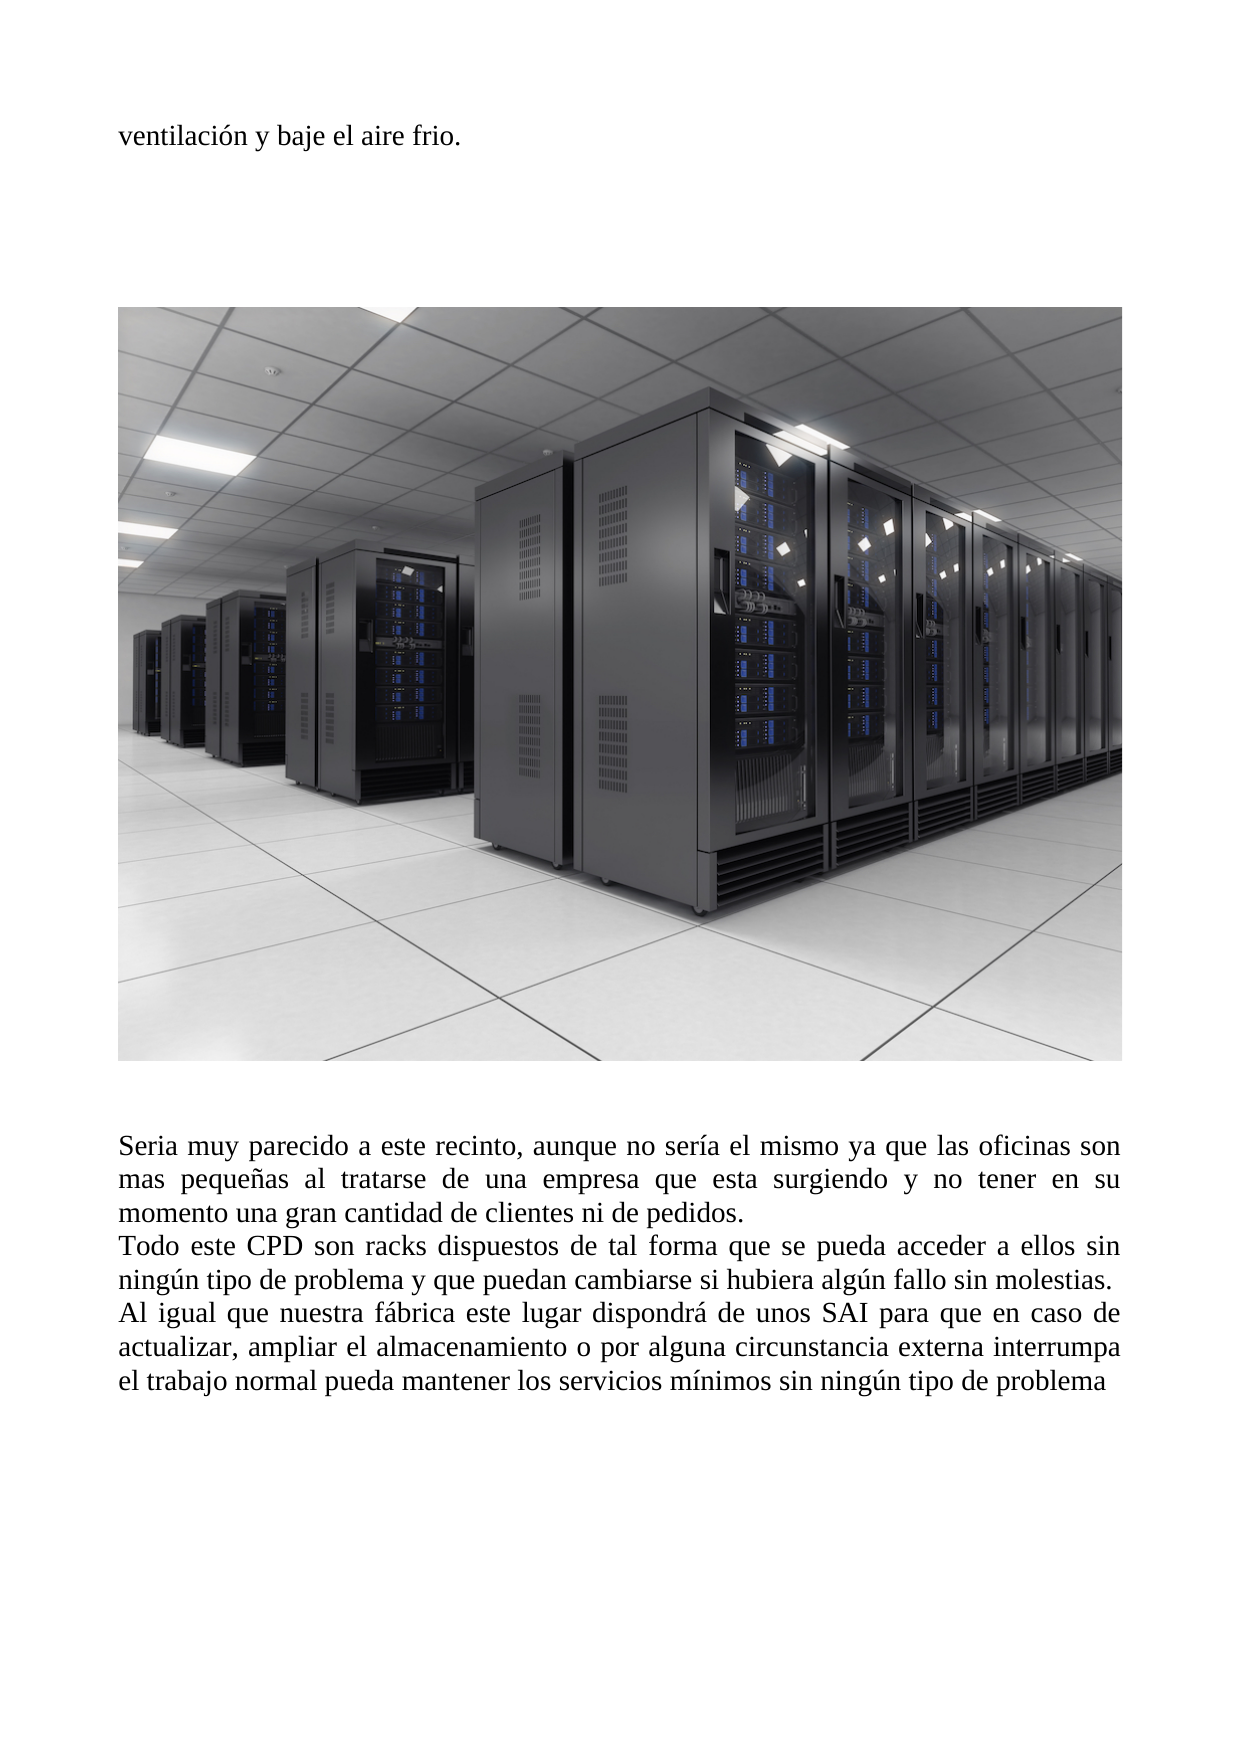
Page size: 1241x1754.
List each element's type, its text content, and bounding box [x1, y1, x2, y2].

text ventilación y baje el aire frio. [118, 118, 1122, 152]
picture [118, 307, 1123, 1061]
text Al igual que nuestra fábrica este lugar dispondrá de unos SAI para que en caso de actualizar, ampliar el almacenamiento o por alguna circunstancia externa interrumpa el trabajo normal pueda mantener los servicios mínimos sin ningún tipo de problema [118, 1296, 1122, 1396]
text Todo este CPD son racks dispuestos de tal forma que se pueda acceder a ellos sin ningún tipo de problema y que puedan cambiarse si hubiera algún fallo sin molestias. [118, 1228, 1122, 1296]
text Seria muy parecido a este recinto, aunque no sería el mismo ya que las oficinas son mas pequeñas al tratarse de una empresa que esta surgiendo y no tener en su momento una gran cantidad de clientes ni de pedidos. [118, 1128, 1122, 1228]
